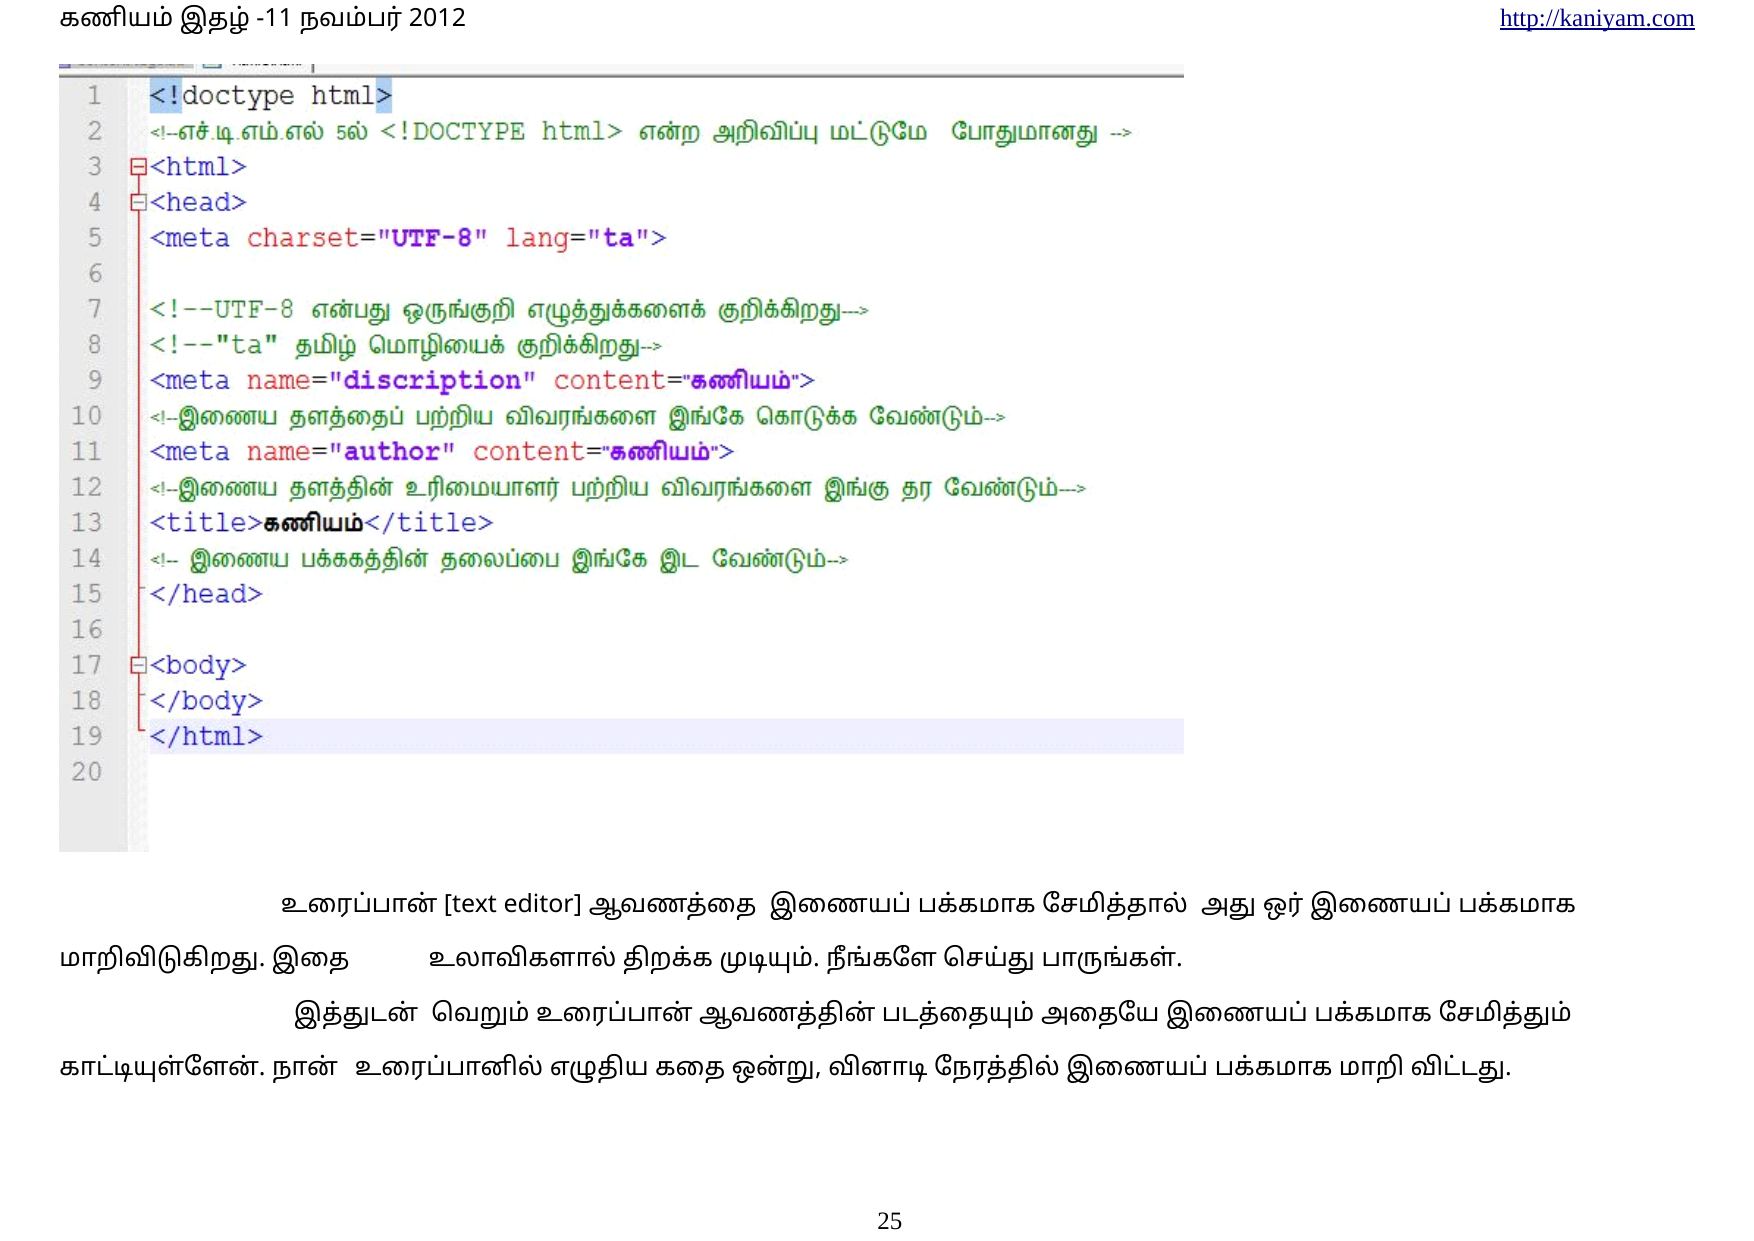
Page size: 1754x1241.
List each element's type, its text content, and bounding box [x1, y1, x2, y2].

text இத்துடன் வெறும் உரைப்பான் ஆவணத்தின் படத்தையும் அதையே இணையப் பக்கமாக சேமித்தும் காட்டியுள்ளேன். நான் உரைப்பானில் எழுதிய கதை ஒன்று, வினாடி நேரத்தில் இணையப் பக்கமாக மாறி விட்டது. [59, 995, 1695, 1086]
text உரைப்பான் [text editor] ஆவணத்தை இணையப் பக்கமாக சேமித்தால் அது ஒர் இணையப் பக்கமாக மாறிவிடுகிறது. இதை உலாவிகளால் திறக்க முடியும். நீங்களே செய்து பாருங்கள். [59, 885, 1695, 976]
